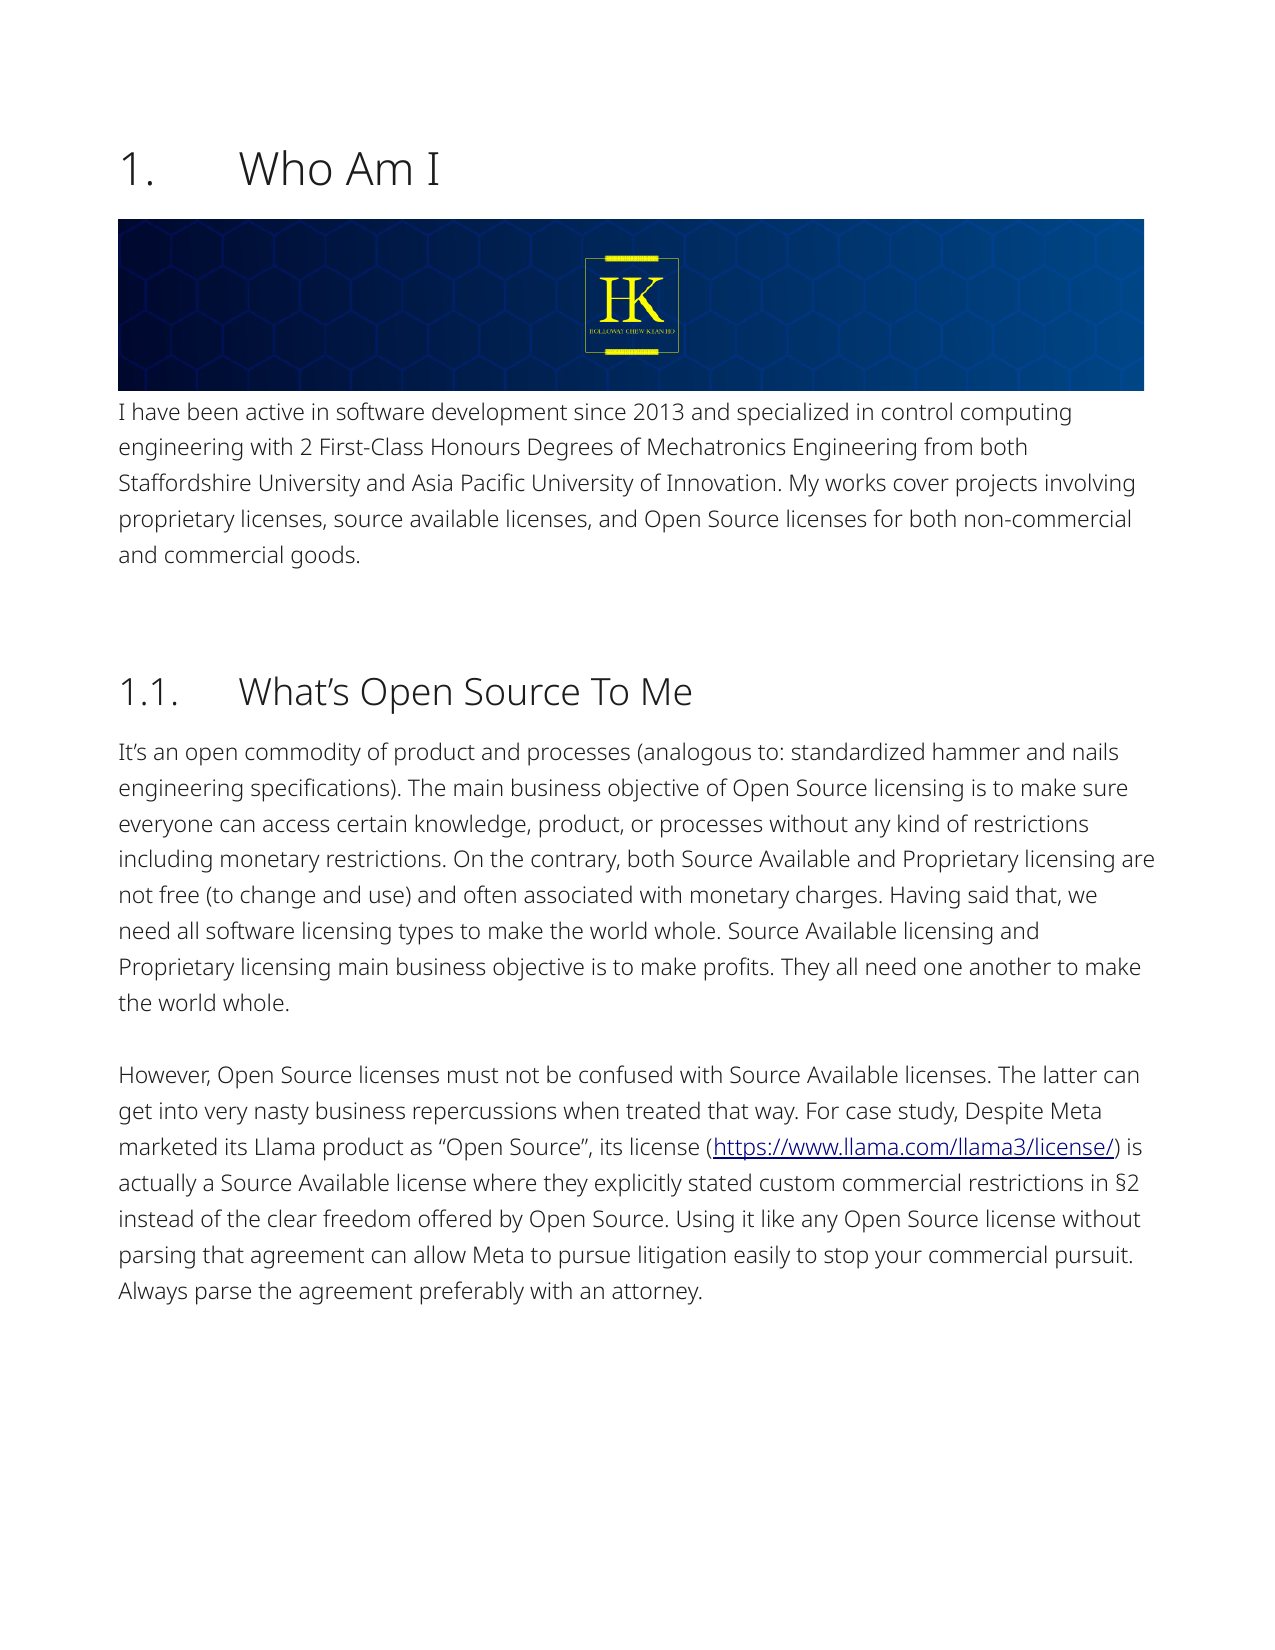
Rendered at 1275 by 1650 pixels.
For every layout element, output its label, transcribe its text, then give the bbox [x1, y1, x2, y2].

text It’s an open commodity of product and processes (analogous to: standardized hammer and nails engineering specifications). The main business objective of Open Source licensing is to make sure everyone can access certain knowledge, product, or processes without any kind of restrictions including monetary restrictions. On the contrary, both Source Available and Proprietary licensing are not free (to change and use) and often associated with monetary charges. Having said that, we need all software licensing types to make the world whole. Source Available licensing and Proprietary licensing main business objective is to make profits. They all need one another to make the world whole. [118, 736, 1157, 1018]
text I have been active in software development since 2013 and specialized in control computing engineering with 2 First-Class Honours Degrees of Mechatronics Engineering from both Staffordshire University and Asia Pacific University of Innovation. My works cover projects involving proprietary licenses, source available licenses, and Open Source licenses for both non-commercial and commercial goods. [118, 395, 1157, 570]
subtitle Who Am I [118, 136, 1157, 198]
picture [118, 219, 1145, 391]
text However, Open Source licenses must not be confused with Source Available licenses. The latter can get into very nasty business repercussions when treated that way. For case study, Despite Meta marketed its Llama product as “Open Source”, its license (https://www.llama.com/llama3/license/) is actually a Source Available license where they explicitly stated custom commercial restrictions in §2 instead of the clear freedom offered by Open Source. Using it like any Open Source license without parsing that agreement can allow Meta to pursue litigation easily to stop your commercial pursuit. Always parse the agreement preferably with an attorney. [118, 1059, 1157, 1306]
subtitle What’s Open Source To Me [118, 665, 1157, 716]
